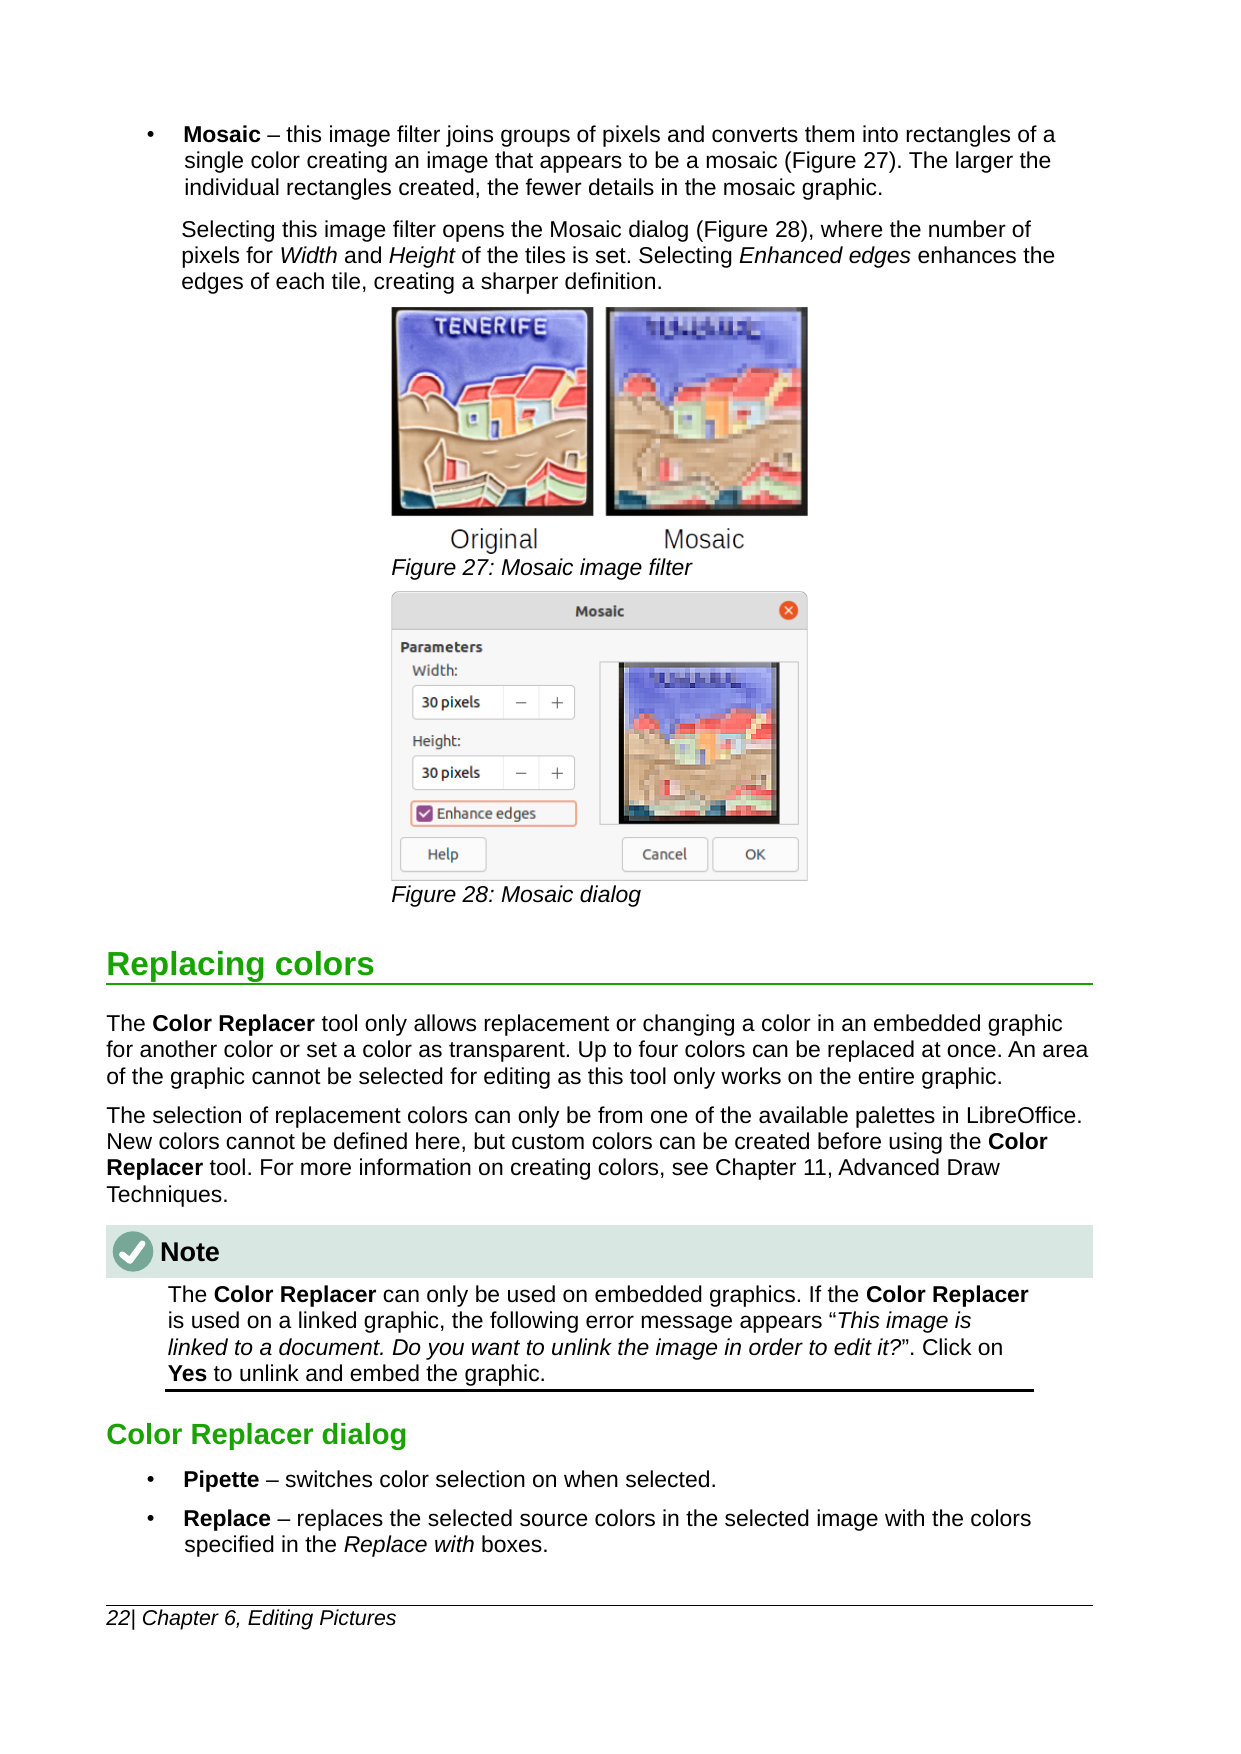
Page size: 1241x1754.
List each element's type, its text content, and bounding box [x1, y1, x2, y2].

list Mosaic – this image filter joins groups of pixels and converts them into rectangles of a single color creating an image that appears to be a mosaic (Figure 27). The larger the individual rectangles created, the fewer details in the mosaic graphic. [144, 118, 1093, 203]
list Pipette – switches color selection on when selected. [144, 1463, 1093, 1492]
subtitle Replacing colors [106, 944, 1093, 983]
subtitle Note [106, 1225, 1093, 1278]
text Figure 28: Mosaic dialog [391, 881, 808, 907]
text Figure 27: Mosaic image filter [391, 554, 808, 580]
text The Color Replacer tool only allows replacement or changing a color in an embedded graphic for another color or set a color as transparent. Up to four colors can be replaced at once. An area of the graphic cannot be selected for editing as this tool only works on the entire graphic. [106, 1010, 1093, 1089]
text The Color Replacer can only be used on embedded graphics. If the Color Replacer is used on a linked graphic, the following error message appears “This image is linked to a document. Do you want to unlink the image in order to edit it?”. Click on Yes to unlink and embed the graphic. [164, 1278, 1034, 1392]
text The selection of replacement colors can only be from one of the available palettes in LibreOffice. New colors cannot be defined here, but custom colors can be created before using the Color Replacer tool. For more information on creating colors, see Chapter 11, Advanced Draw Techniques. [106, 1102, 1093, 1207]
picture [391, 307, 808, 554]
list Selecting this image filter opens the Mosaic dialog (Figure 28), where the number of pixels for Width and Height of the tiles is set. Selecting Enhanced edges enhances the edges of each tile, creating a sharper definition. [181, 216, 1093, 294]
picture [391, 591, 808, 881]
subtitle Color Replacer dialog [106, 1417, 1093, 1450]
list Replace – replaces the selected source colors in the selected image with the colors specified in the Replace with boxes. [144, 1502, 1093, 1560]
